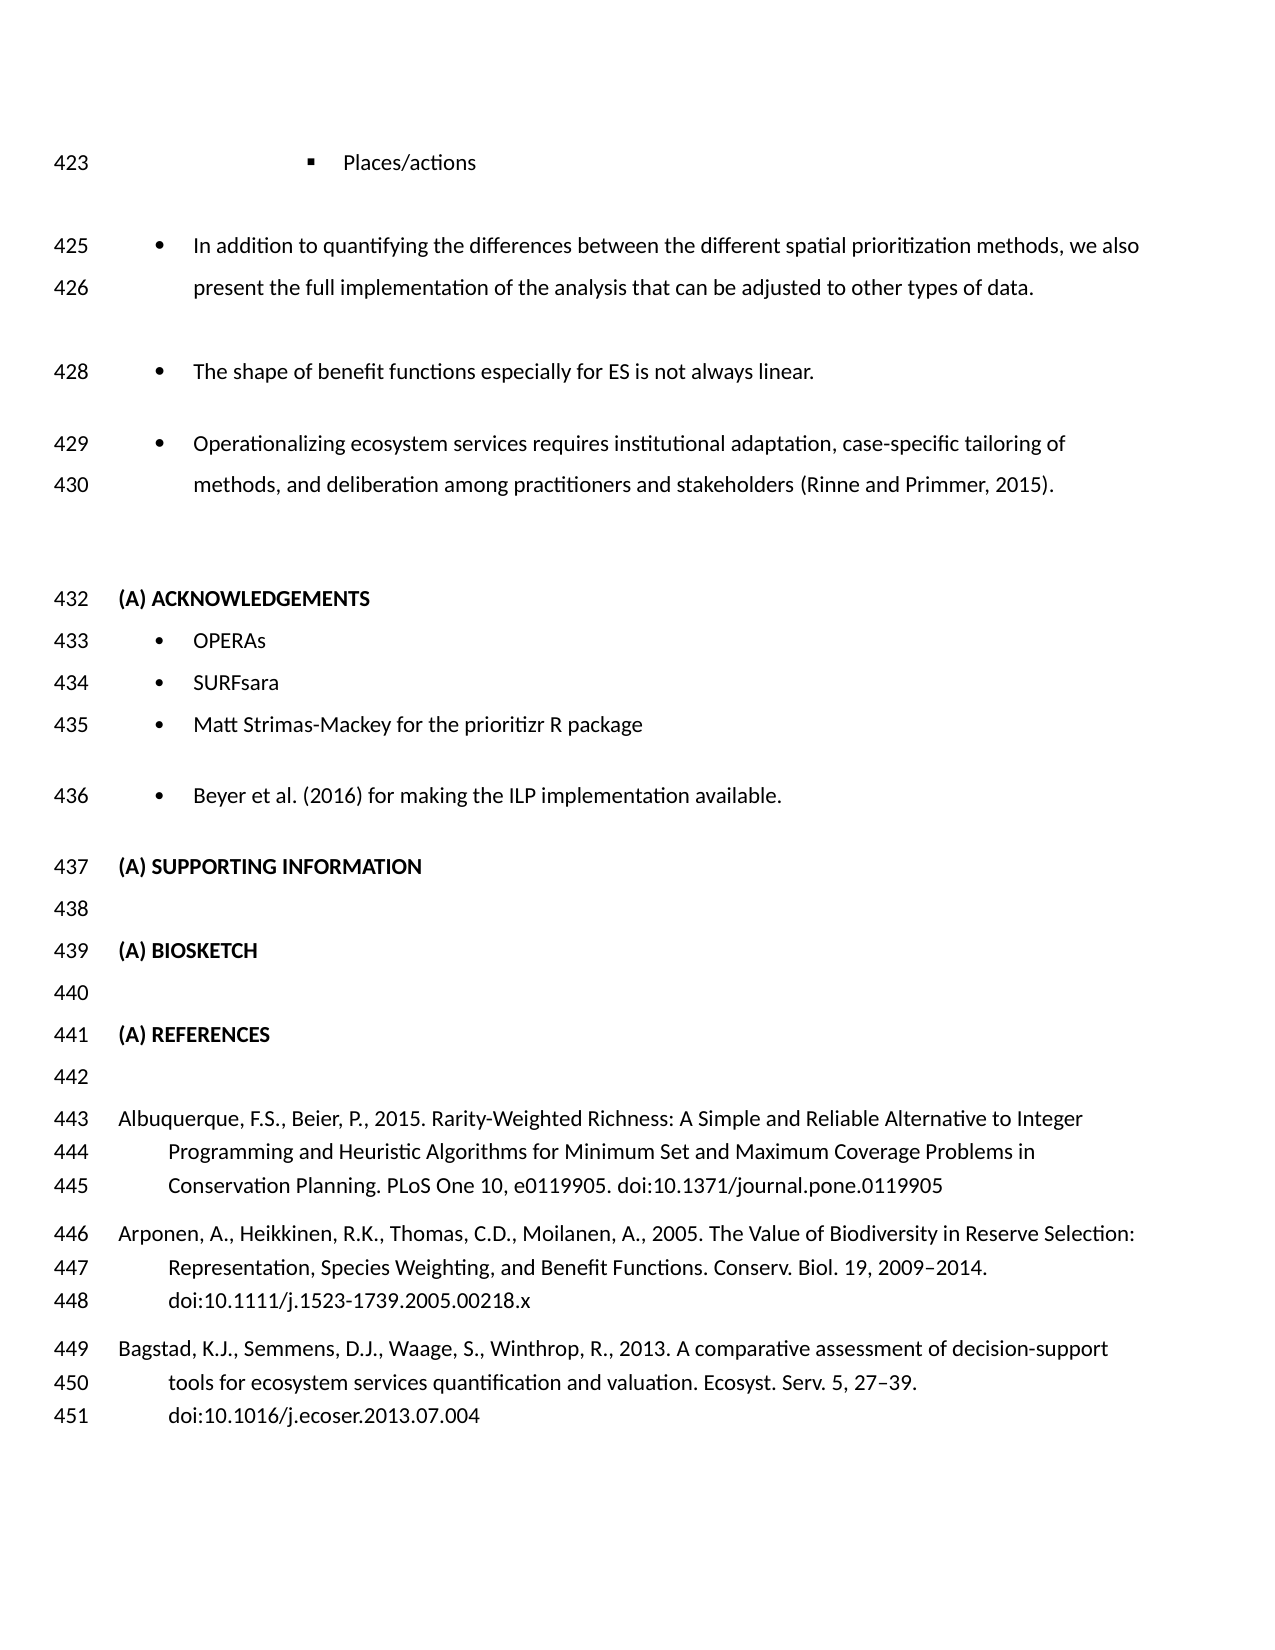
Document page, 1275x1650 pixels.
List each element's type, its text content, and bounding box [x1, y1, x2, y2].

text Arponen, A., Heikkinen, R.K., Thomas, C.D., Moilanen, A., 2005. The Value of Biodiversity in Reserve Selection: Representation, Species Weighting, and Benefit Functions. Conserv. Biol. 19, 2009–2014. doi:10.1111/j.1523-1739.2005.00218.x [118, 1219, 1157, 1314]
list Beyer et al. (2016) for making the ILP implementation available. [156, 781, 1157, 809]
subtitle (A) REFERENCES [118, 1020, 1157, 1048]
list OPERAs [156, 626, 1157, 654]
list Operationalizing ecosystem services requires institutional adaptation, case-specific tailoring of methods, and deliberation among practitioners and stakeholders (Rinne and Primmer, 2015). [156, 429, 1157, 541]
subtitle (A) ACKNOWLEDGEMENTS [118, 584, 1157, 612]
text (A) BIOSKETCH [118, 936, 1157, 964]
subtitle (A) SUPPORTING INFORMATION [118, 852, 1157, 880]
list Matt Strimas-Mackey for the prioritizr R package [156, 710, 1157, 738]
list SURFsara [156, 668, 1157, 696]
list Places/actions [306, 148, 1157, 218]
list The shape of benefit functions especially for ES is not always linear. [156, 357, 1157, 386]
text Albuquerque, F.S., Beier, P., 2015. Rarity-Weighted Richness: A Simple and Reliable Alternative to Integer Programming and Heuristic Algorithms for Minimum Set and Maximum Coverage Problems in Conservation Planning. PLoS One 10, e0119905. doi:10.1371/journal.pone.0119905 [118, 1104, 1157, 1199]
list In addition to quantifying the differences between the different spatial prioritization methods, we also present the full implementation of the analysis that can be adjusted to other types of data. [156, 232, 1157, 343]
text Bagstad, K.J., Semmens, D.J., Waage, S., Winthrop, R., 2013. A comparative assessment of decision-support tools for ecosystem services quantification and valuation. Ecosyst. Serv. 5, 27–39. doi:10.1016/j.ecoser.2013.07.004 [118, 1334, 1157, 1429]
